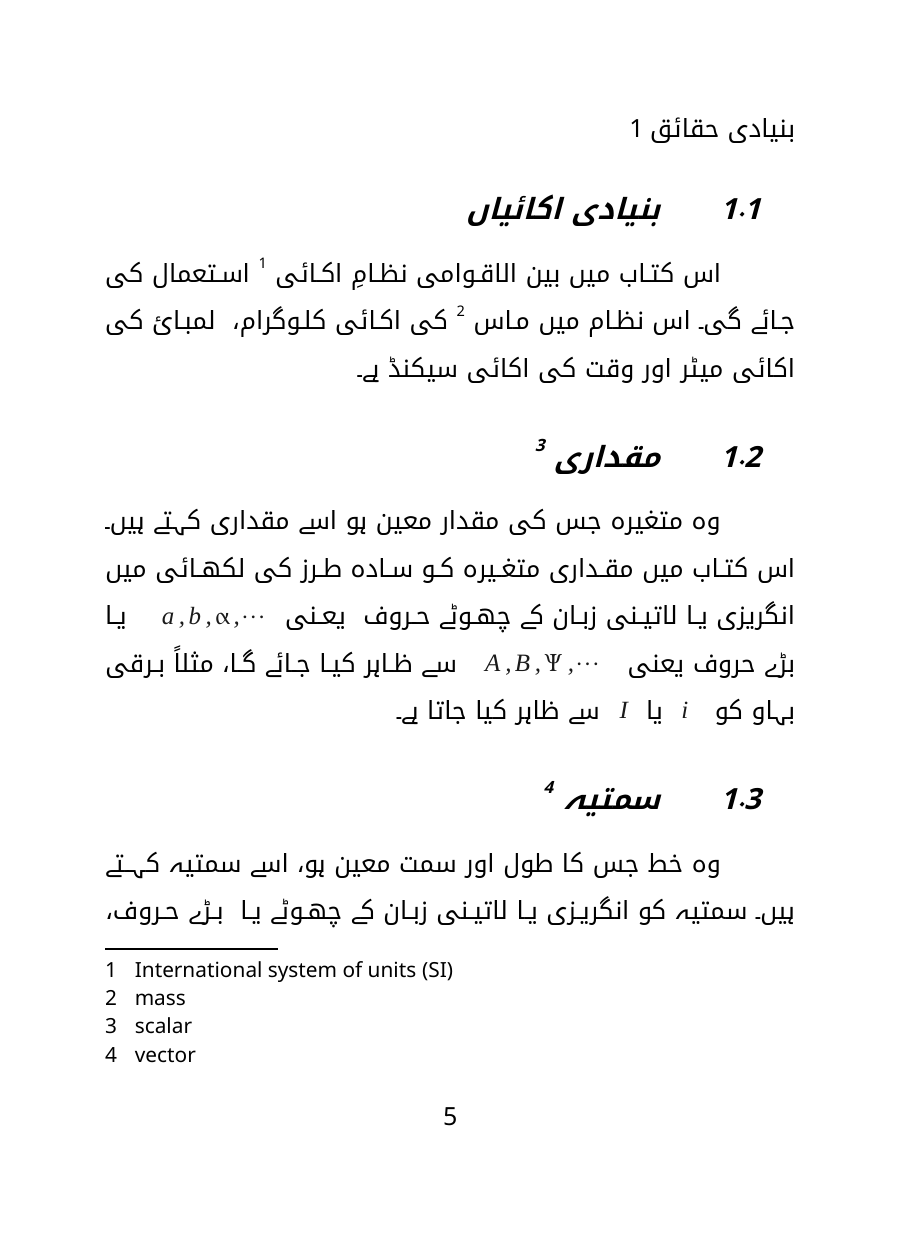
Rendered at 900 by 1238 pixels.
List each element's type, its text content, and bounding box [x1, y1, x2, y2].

subtitle مقداری [105, 430, 720, 485]
list scalar [105, 1012, 795, 1040]
subtitle بنیادی اکائیاں [105, 182, 720, 238]
text اس کتاب میں بین الاقوامی نظامِ اکائی استعمال کی جائے گی۔ اس نظام میں ماس کی اکائی کلوگرام، لمبائ کی اکائی میٹر اور وقت کی اکائی سیکنڈ ہے۔ [105, 250, 795, 392]
text mass [105, 983, 795, 1012]
subtitle سمتیہ [105, 772, 720, 827]
text وہ متغیرہ جس کی مقدار معین ہو اسے مقداری کہتے ہیں۔ اس کتاب میں مقداری متغیرہ کو سادہ طرز کی لکھائی میں انگریزی یا لاتینی زبان کے چھوٹے حروف یعنی یا بڑے حروف یعنی سے ظاہر کیا جائے گا، مثلاً برقی بہاو کو یاسے ظاہر کیا جاتا ہے۔ [105, 498, 795, 735]
list vector [105, 1040, 795, 1068]
text وہ خط جس کا طول اور سمت معین ہو، اسے سمتیہ کہتے ہیں۔ سمتیہ کو انگریزی یا لاتینی زبان کے چھوٹے یا بڑے حروف، جن کو موٹے طرز کی لکھائی میں لکھا گیا ہو، سے ظاہر کیا جائے گا، مثلاً طاقت کو سے ظاہر کیا جائے گا۔یہاں شکل 1.1 سے رجوع کرنا بہتر ہے۔ ایک ایسا سمتیہ جس کی طول ایک ہو، کو اکائی سمتیہ کہتے ہیں۔ اس کتاب میں اکائی سمتیہ کو انگریزی کے پہلے حرف جس کو موٹے طرز کی لکھائ میں لکھا گیا ہو اور جس پر ٹوپی کا نشان ہو سے ظاہر کیا جائے گا، مثلاً اکائی سمتیہخلاء کی تین عمودی سمتوں کو ظاہر کرتے ہیں۔میں، چوٹی لکھائی میں، اس بات کی یاد دہانی کراتا ہے کہ یہ سمتیہ خلاء کی سمت کو ظاہر کرتا ہے۔ اگر کسی سمتیہ کی طول اور اس کی سمت کو علیحدہ علیحدہ لکھنا ہو تو اس کے طول کو ظاہر کرنے کے لئے سادہ طرز کی لکھائ میں وہی حرف استعمال کیا جائے گا جو اس سمتیہ کو ظاہر کرنے کے لئے، موٹے طرز کی لکھائی میں، استعمال کیا گیا ہو۔ یعنی سمتیہکی طول کوسے ظاہر کیا جائے گا۔ شکل میں سمتیہ کی طول، چار کے برابر ہے۔ اگر کسی سمتیہ کی سمت میں ایک اکائی سمتیہ بنایا جائے تو یہ اکائی سمتیہ اس سمتیہ کی سمت کو ظاہر کرتا ہے۔جیسے پہلے ذکر ہوا ہے ایسے اکائی سمتیہ کو انگریزی کے پہلے حرف، جس کو موٹے طرز کی لکھائ میں لکھا گیا ہو اور جس پر ٹوپی کا نشان ہو، سے ظاہر کیا جائے گا یعنی سمتیہکی سمت کوسے ظاہر کیا جائے گا۔یہاں، چوٹی لکھائی میں ، اس بات کی یاد دہانی کراتا ہے کہ یہ اکائی سمتیہ کی سمت کو ظاہر کر رہا ہے۔ شکل میں چونکہ طاقت دائیں جانب کو ہے لہٰذا اور برابر ہیں۔ [105, 840, 795, 935]
text International system of units (SI) [105, 955, 795, 983]
